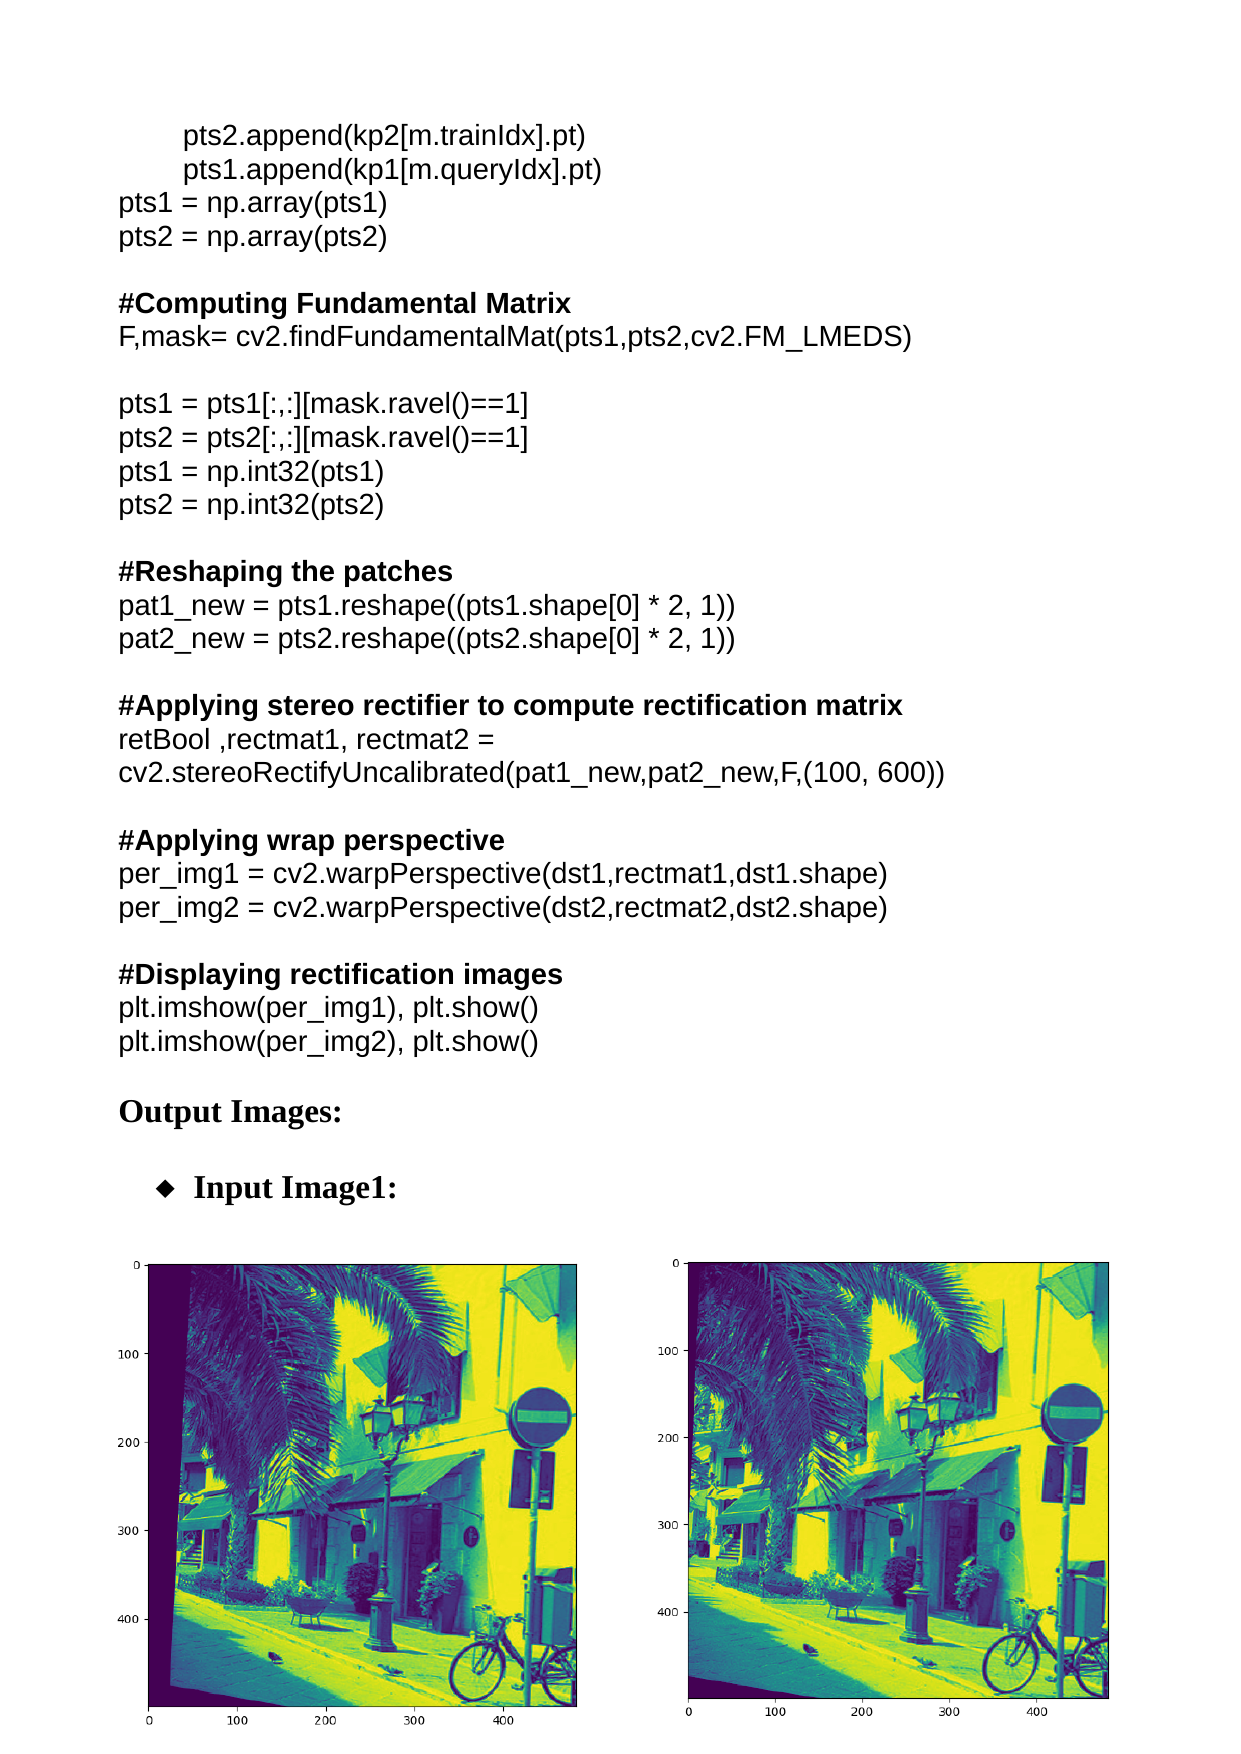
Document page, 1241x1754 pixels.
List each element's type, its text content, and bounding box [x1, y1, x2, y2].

text #Displaying rectification images [118, 957, 1122, 990]
text #Applying stereo rectifier to compute rectification matrix [118, 688, 1122, 722]
picture [117, 1257, 585, 1730]
text plt.imshow(per_img2), plt.show() [118, 1024, 1122, 1057]
text pat2_new = pts2.reshape((pts2.shape[0] * 2, 1)) [118, 621, 1122, 655]
text per_img1 = cv2.warpPerspective(dst1,rectmat1,dst1.shape) [118, 856, 1122, 889]
text pts1 = np.array(pts1) [118, 185, 1122, 219]
text pat1_new = pts1.reshape((pts1.shape[0] * 2, 1)) [118, 588, 1122, 621]
text #Computing Fundamental Matrix [118, 286, 1122, 319]
text pts2 = np.int32(pts2) [118, 487, 1122, 521]
text pts1 = np.int32(pts1) [118, 453, 1122, 487]
text pts2 = np.array(pts2) [118, 219, 1122, 252]
text pts2.append(kp2[m.trainIdx].pt) [118, 118, 1122, 152]
text pts2 = pts2[:,:][mask.ravel()==1] [118, 420, 1122, 453]
text pts1 = pts1[:,:][mask.ravel()==1] [118, 386, 1122, 420]
text Output Images: [118, 1091, 1122, 1129]
text pts1.append(kp1[m.queryIdx].pt) [118, 152, 1122, 185]
list Input Image1: [156, 1167, 1122, 1206]
text retBool ,rectmat1, rectmat2 = cv2.stereoRectifyUncalibrated(pat1_new,pat2_new,F,(100, 600)) [118, 722, 1122, 789]
text plt.imshow(per_img1), plt.show() [118, 990, 1122, 1024]
text F,mask= cv2.findFundamentalMat(pts1,pts2,cv2.FM_LMEDS) [118, 319, 1122, 353]
text per_img2 = cv2.warpPerspective(dst2,rectmat2,dst2.shape) [118, 889, 1122, 923]
picture [656, 1256, 1118, 1724]
text #Applying wrap perspective [118, 822, 1122, 856]
text #Reshaping the patches [118, 554, 1122, 588]
